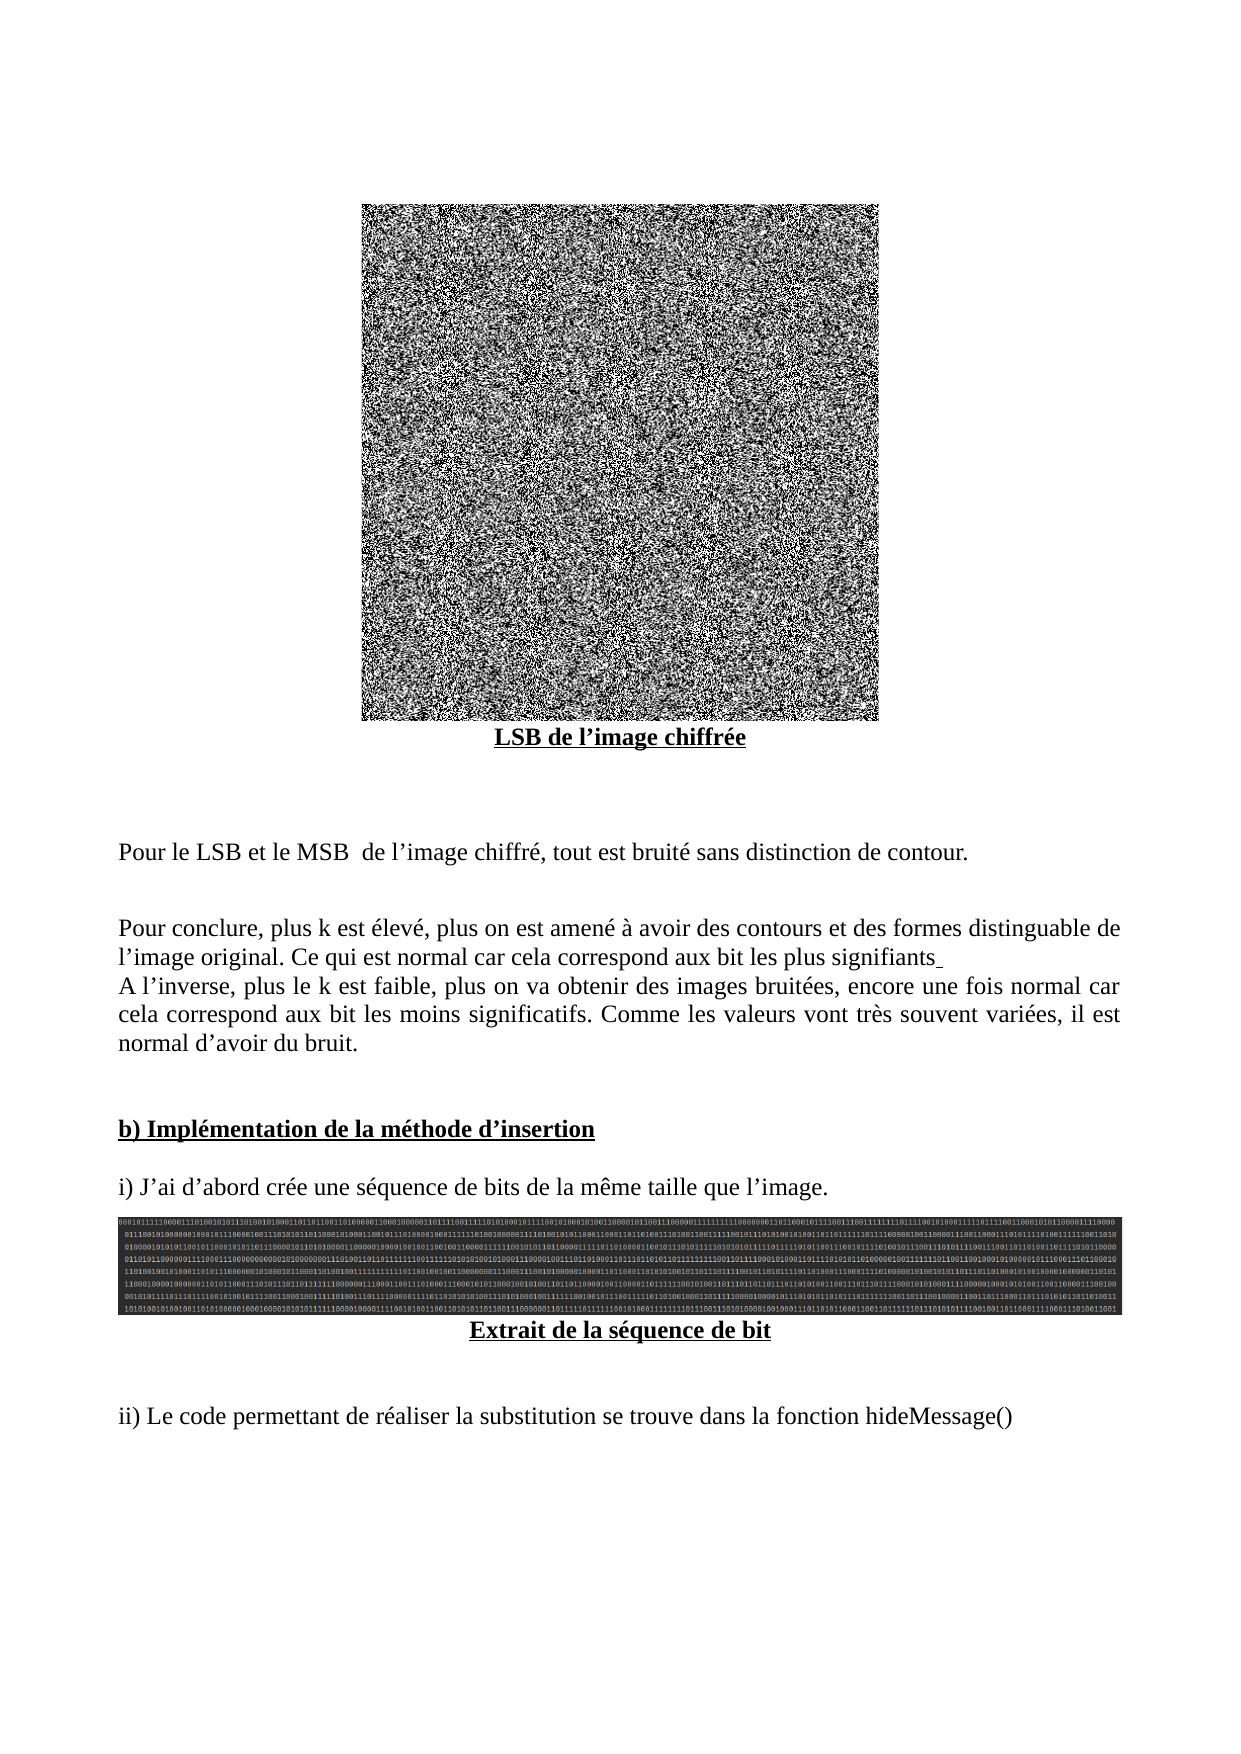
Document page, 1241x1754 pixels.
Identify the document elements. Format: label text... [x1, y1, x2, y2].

text Extrait de la séquence de bit [118, 1315, 1122, 1344]
text LSB de l’image chiffrée [118, 722, 1122, 751]
text A l’inverse, plus le k est faible, plus on va obtenir des images bruitées, encore une fois normal car cela correspond aux bit les moins significatifs. Comme les valeurs vont très souvent variées, il est normal d’avoir du bruit. [118, 971, 1122, 1057]
picture [361, 204, 879, 721]
text [118, 1201, 1122, 1217]
text ii) Le code permettant de réaliser la substitution se trouve dans la fonction hideMessage() [118, 1372, 1122, 1430]
text Pour le LSB et le MSB de l’image chiffré, tout est bruité sans distinction de contour. [118, 837, 1122, 866]
text i) J’ai d’abord crée une séquence de bits de la même taille que l’image. [118, 1172, 1122, 1201]
picture [118, 1217, 1123, 1315]
text b) Implémentation de la méthode d’insertion [118, 1114, 1122, 1143]
text Pour conclure, plus k est élevé, plus on est amené à avoir des contours et des formes distinguable de l’image original. Ce qui est normal car cela correspond aux bit les plus signifiants [118, 913, 1122, 971]
